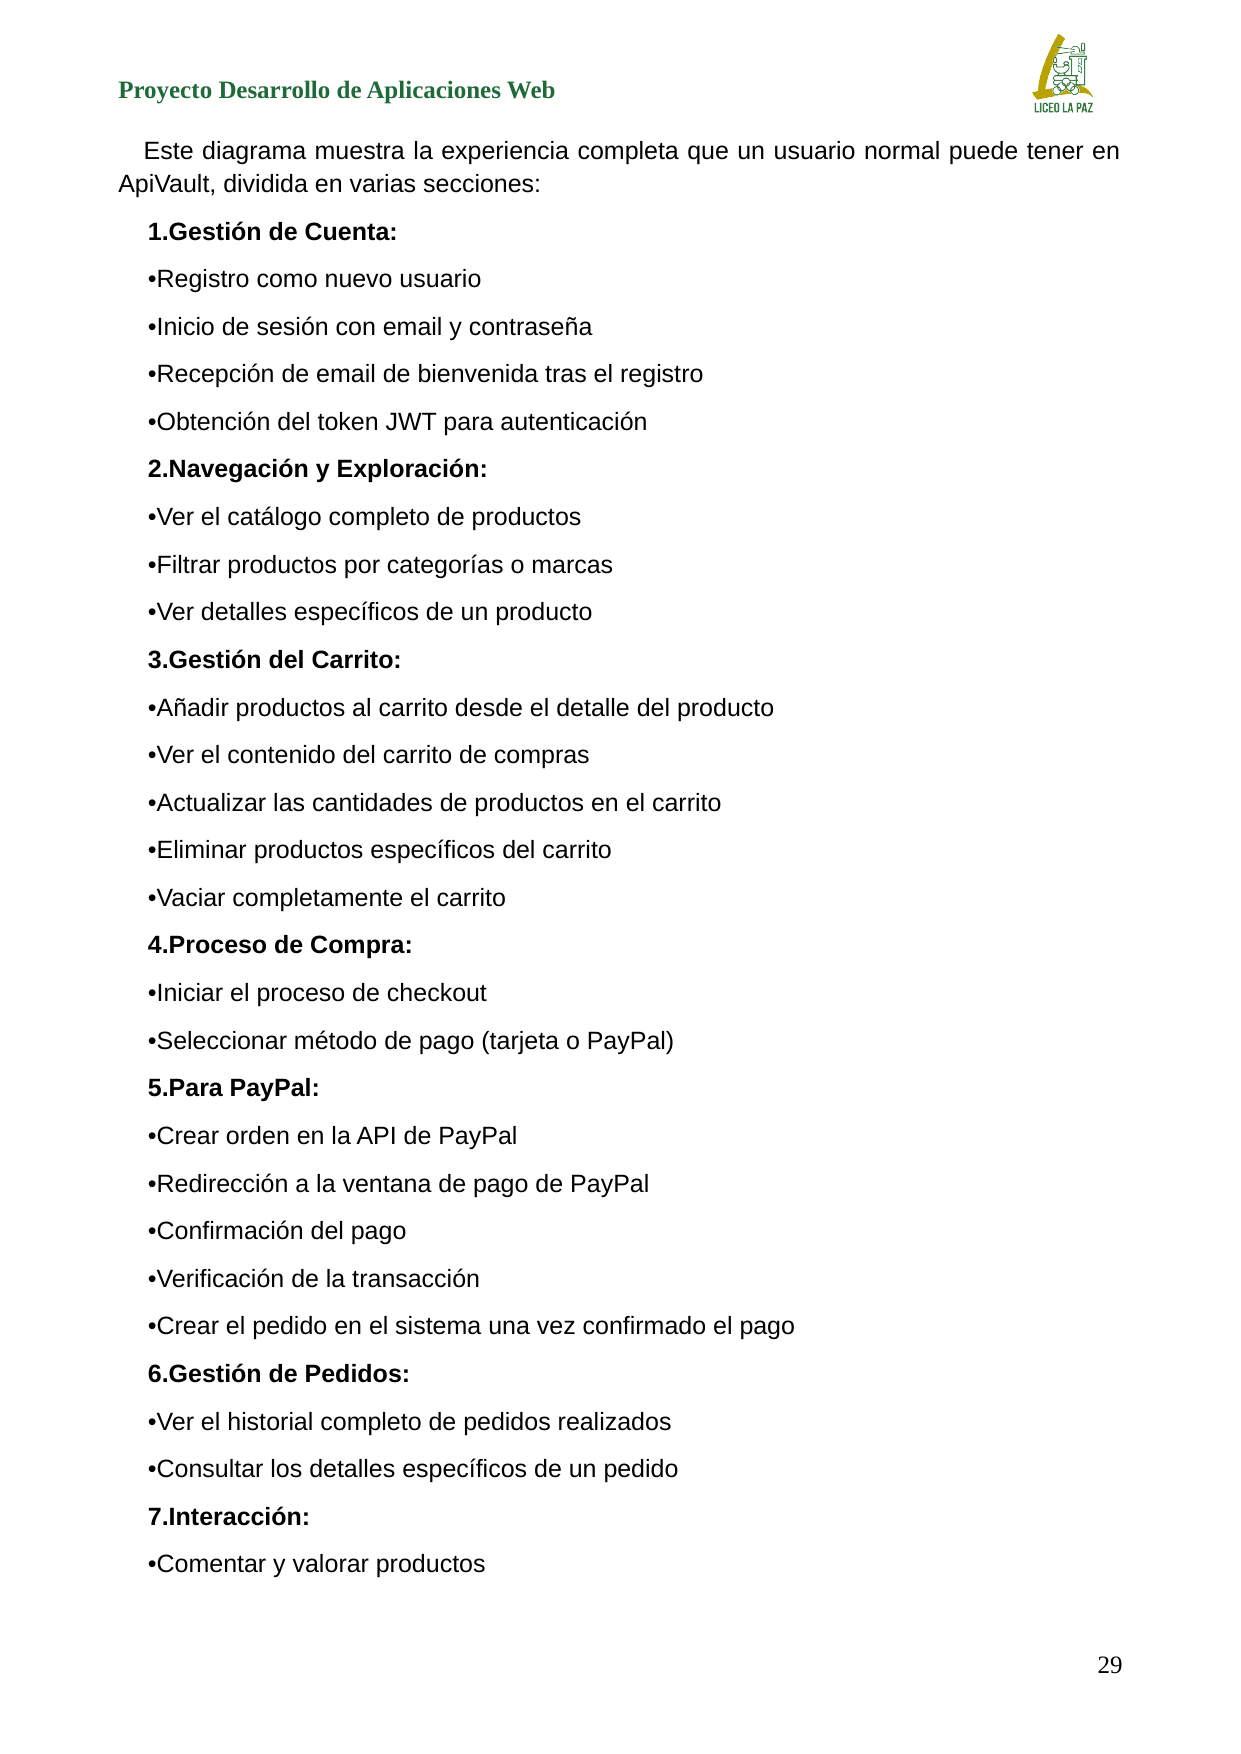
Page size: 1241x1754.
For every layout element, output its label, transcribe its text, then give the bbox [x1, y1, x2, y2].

text •Comentar y valorar productos [118, 1549, 1122, 1578]
text 1.Gestión de Cuenta: [118, 216, 1122, 245]
text •Obtención del token JWT para autenticación [118, 407, 1122, 436]
text 3.Gestión del Carrito: [118, 645, 1122, 674]
text 4.Proceso de Compra: [118, 931, 1122, 959]
text •Ver el contenido del carrito de compras [118, 740, 1122, 769]
text •Iniciar el proceso de checkout [118, 978, 1122, 1007]
text 6.Gestión de Pedidos: [118, 1359, 1122, 1388]
text •Ver el catálogo completo de productos [118, 502, 1122, 531]
text •Actualizar las cantidades de productos en el carrito [118, 788, 1122, 816]
text •Redirección a la ventana de pago de PayPal [118, 1168, 1122, 1197]
text 2.Navegación y Exploración: [118, 454, 1122, 483]
text •Recepción de email de bienvenida tras el registro [118, 359, 1122, 388]
text •Ver detalles específicos de un producto [118, 597, 1122, 626]
picture [1025, 26, 1100, 121]
text Este diagrama muestra la experiencia completa que un usuario normal puede tener en ApiVault, dividida en varias secciones: [118, 136, 1122, 198]
text •Verificación de la transacción [118, 1264, 1122, 1292]
text •Consultar los detalles específicos de un pedido [118, 1454, 1122, 1483]
text 5.Para PayPal: [118, 1073, 1122, 1102]
text •Inicio de sesión con email y contraseña [118, 312, 1122, 340]
text 7.Interacción: [118, 1502, 1122, 1531]
text •Eliminar productos específicos del carrito [118, 835, 1122, 864]
text •Ver el historial completo de pedidos realizados [118, 1407, 1122, 1435]
text •Filtrar productos por categorías o marcas [118, 550, 1122, 578]
text •Confirmación del pago [118, 1216, 1122, 1245]
text •Registro como nuevo usuario [118, 264, 1122, 293]
text •Seleccionar método de pago (tarjeta o PayPal) [118, 1026, 1122, 1054]
text •Añadir productos al carrito desde el detalle del producto [118, 692, 1122, 721]
text •Crear orden en la API de PayPal [118, 1121, 1122, 1150]
text •Crear el pedido en el sistema una vez confirmado el pago [118, 1311, 1122, 1340]
text •Vaciar completamente el carrito [118, 883, 1122, 912]
